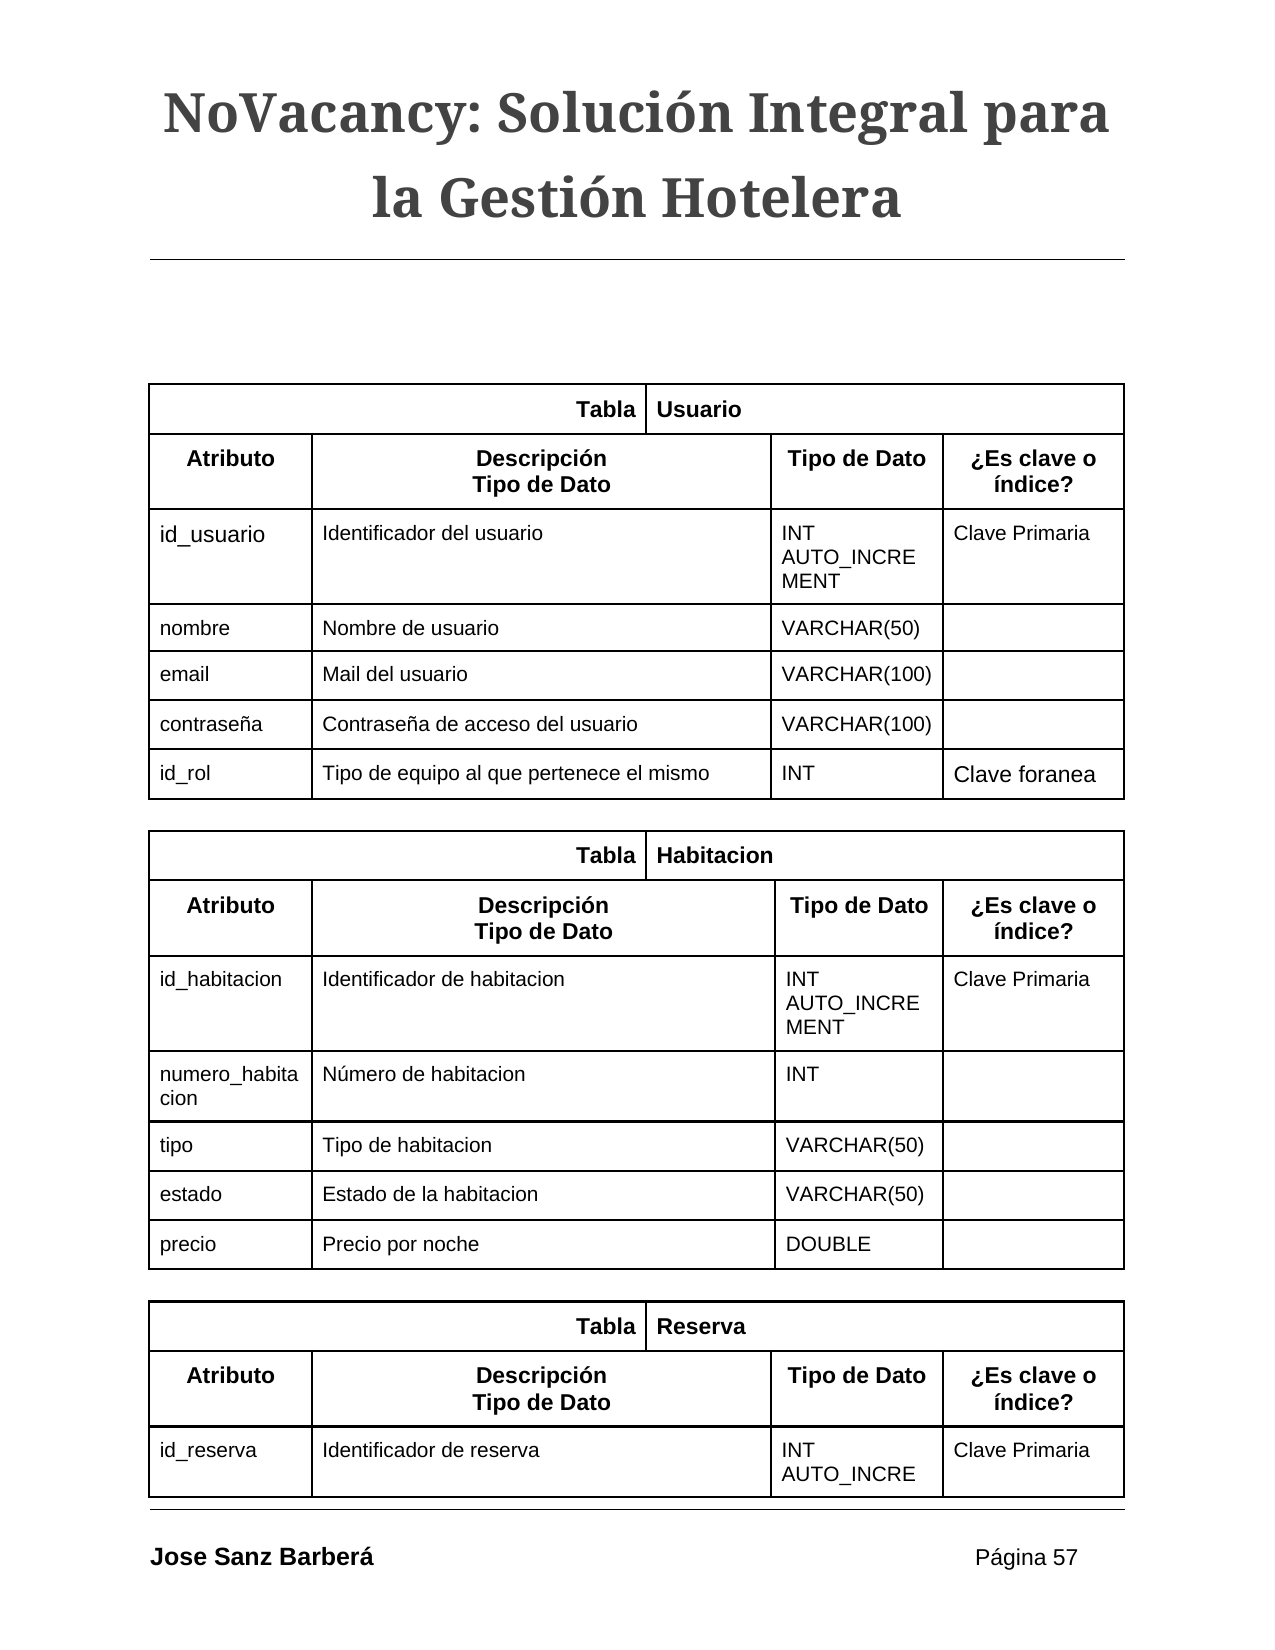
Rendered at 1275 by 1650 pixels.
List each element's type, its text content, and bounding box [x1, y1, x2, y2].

table_cell Número de habitacion [313, 1052, 774, 1120]
table_cell Identificador de habitacion [313, 957, 774, 1049]
table_cell [944, 605, 1123, 650]
table_cell id_reserva [150, 1428, 311, 1496]
table_cell Clave Primaria [944, 957, 1123, 1049]
table_header Tabla [150, 385, 645, 432]
table_header Tabla [150, 1303, 645, 1350]
table_cell Atributo [150, 435, 311, 508]
table_cell nombre [150, 605, 311, 650]
table_cell precio [150, 1221, 311, 1268]
table_cell Tipo de Dato [772, 1352, 942, 1425]
table_cell VARCHAR(100) [772, 652, 942, 699]
table_cell Clave Primaria [944, 510, 1123, 603]
table_header Usuario [647, 385, 1123, 432]
table_cell [944, 1172, 1123, 1219]
table_cell Tipo de Dato [772, 435, 942, 508]
table_cell numero_habitacion [150, 1052, 311, 1120]
table_cell Contraseña de acceso del usuario [313, 701, 770, 748]
table_cell VARCHAR(100) [772, 701, 942, 748]
table_cell Descripción Tipo de Dato [313, 1352, 770, 1425]
table_cell ¿Es clave o índice? [944, 1352, 1123, 1425]
table_header Habitacion [647, 832, 1123, 879]
table_cell Identificador del usuario [313, 510, 770, 603]
table_cell [944, 652, 1123, 699]
table_cell Descripción Tipo de Dato [313, 435, 770, 508]
table_cell tipo [150, 1123, 311, 1169]
table_cell [944, 1221, 1123, 1268]
table_cell estado [150, 1172, 311, 1219]
table_cell contraseña [150, 701, 311, 748]
table_cell Descripción Tipo de Dato [313, 881, 774, 955]
table_cell VARCHAR(50) [776, 1172, 942, 1219]
table_cell Tipo de equipo al que pertenece el mismo [313, 750, 770, 797]
table_cell id_rol [150, 750, 311, 797]
table_cell id_usuario [150, 510, 311, 603]
table_cell email [150, 652, 311, 699]
table_header Reserva [647, 1303, 1123, 1350]
table_cell Tipo de habitacion [313, 1123, 774, 1169]
table_cell VARCHAR(50) [776, 1123, 942, 1169]
table_cell DOUBLE [776, 1221, 942, 1268]
table_cell Estado de la habitacion [313, 1172, 774, 1219]
table_cell Atributo [150, 881, 311, 955]
table_cell Atributo [150, 1352, 311, 1425]
table_cell Mail del usuario [313, 652, 770, 699]
table_cell [944, 701, 1123, 748]
table_cell INT [776, 1052, 942, 1120]
table_cell ¿Es clave o índice? [944, 435, 1123, 508]
table_cell Clave Primaria [944, 1428, 1123, 1496]
table_header Tabla [150, 832, 645, 879]
table_cell Clave foranea [944, 750, 1123, 797]
table_cell INT AUTO_INCREMENT [772, 510, 942, 603]
table_cell Identificador de reserva [313, 1428, 770, 1496]
table_cell VARCHAR(50) [772, 605, 942, 650]
table_cell ¿Es clave o índice? [944, 881, 1123, 955]
table_cell Tipo de Dato [776, 881, 942, 955]
table_cell [944, 1052, 1123, 1120]
table_cell INT AUTO_INCREMENT [776, 957, 942, 1049]
table_cell INT AUTO_INCRE [772, 1428, 942, 1496]
table_cell INT [772, 750, 942, 797]
table_cell Precio por noche [313, 1221, 774, 1268]
table_cell Nombre de usuario [313, 605, 770, 650]
table_cell [944, 1123, 1123, 1169]
table_cell id_habitacion [150, 957, 311, 1049]
